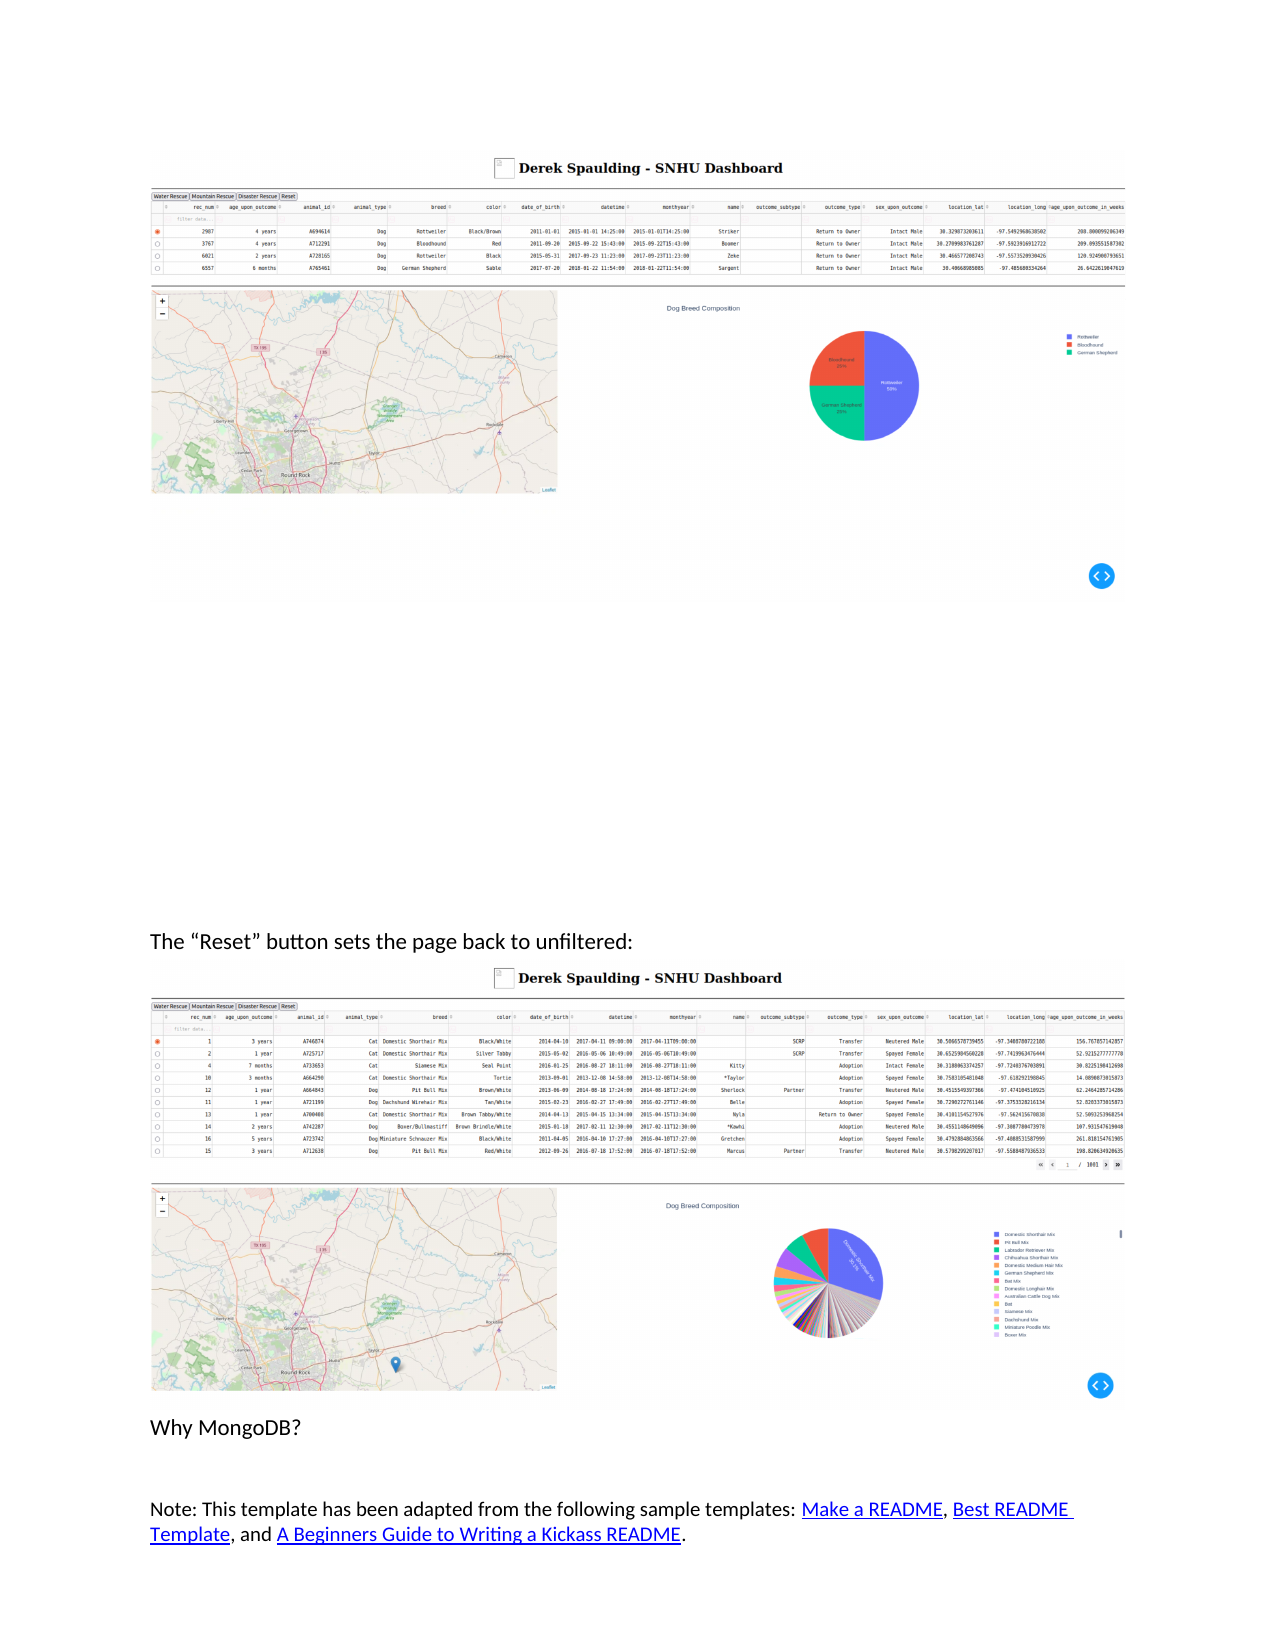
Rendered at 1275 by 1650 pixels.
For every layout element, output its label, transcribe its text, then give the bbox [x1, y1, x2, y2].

text The “Reset” button sets the page back to unfiltered: [150, 927, 1125, 955]
text Why MongoDB? [150, 1410, 1125, 1441]
picture [150, 959, 1125, 1410]
picture [150, 150, 1125, 602]
